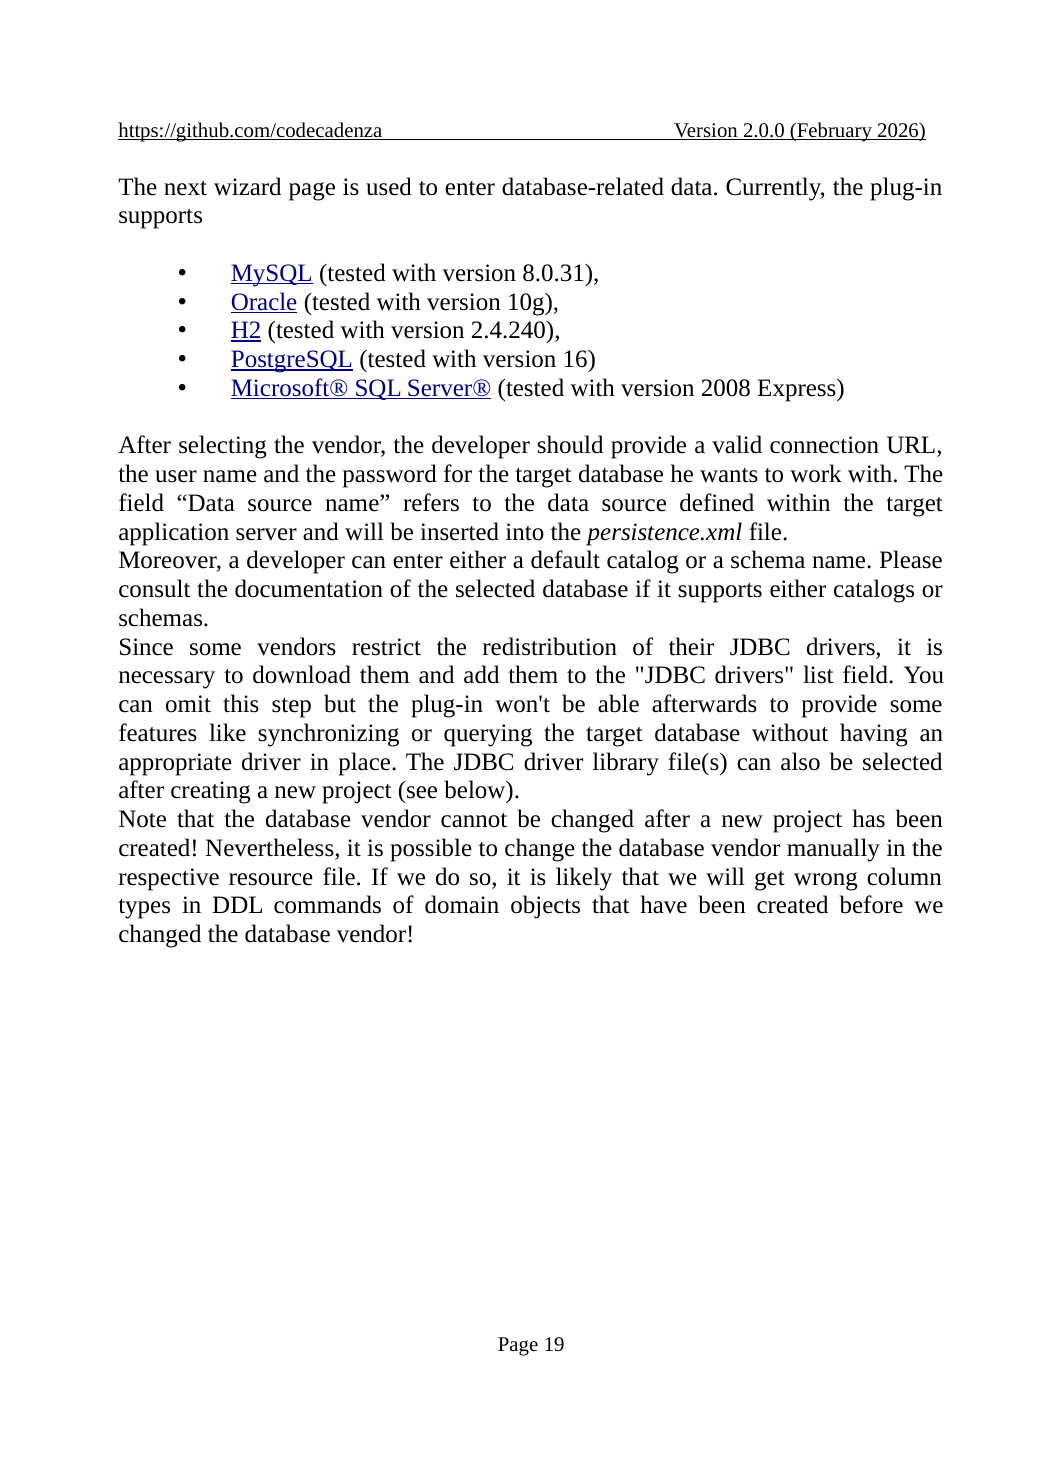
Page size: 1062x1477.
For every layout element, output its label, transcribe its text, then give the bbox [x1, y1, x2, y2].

text Moreover, a developer can enter either a default catalog or a schema name. Please consult the documentation of the selected database if it supports either catalogs or schemas. [118, 545, 944, 632]
text The next wizard page is used to enter database-related data. Currently, the plug-in supports [118, 172, 944, 229]
list MySQL (tested with version 8.0.31), [178, 258, 944, 287]
list PostgreSQL (tested with version 16) [178, 344, 944, 373]
list H2 (tested with version 2.4.240), [178, 315, 944, 344]
list Oracle (tested with version 10g), [178, 287, 944, 315]
list Microsoft® SQL Server® (tested with version 2008 Express) [178, 373, 944, 402]
text Note that the database vendor cannot be changed after a new project has been created! Nevertheless, it is possible to change the database vendor manually in the respective resource file. If we do so, it is likely that we will get wrong column types in DDL commands of domain objects that have been created before we changed the database vendor! [118, 804, 944, 948]
text Since some vendors restrict the redistribution of their JDBC drivers, it is necessary to download them and add them to the "JDBC drivers" list field. You can omit this step but the plug-in won't be able afterwards to provide some features like synchronizing or querying the target database without having an appropriate driver in place. The JDBC driver library file(s) can also be selected after creating a new project (see below). [118, 632, 944, 804]
text After selecting the vendor, the developer should provide a valid connection URL, the user name and the password for the target database he wants to work with. The field “Data source name” refers to the data source defined within the target application server and will be inserted into the persistence.xml file. [118, 430, 944, 545]
